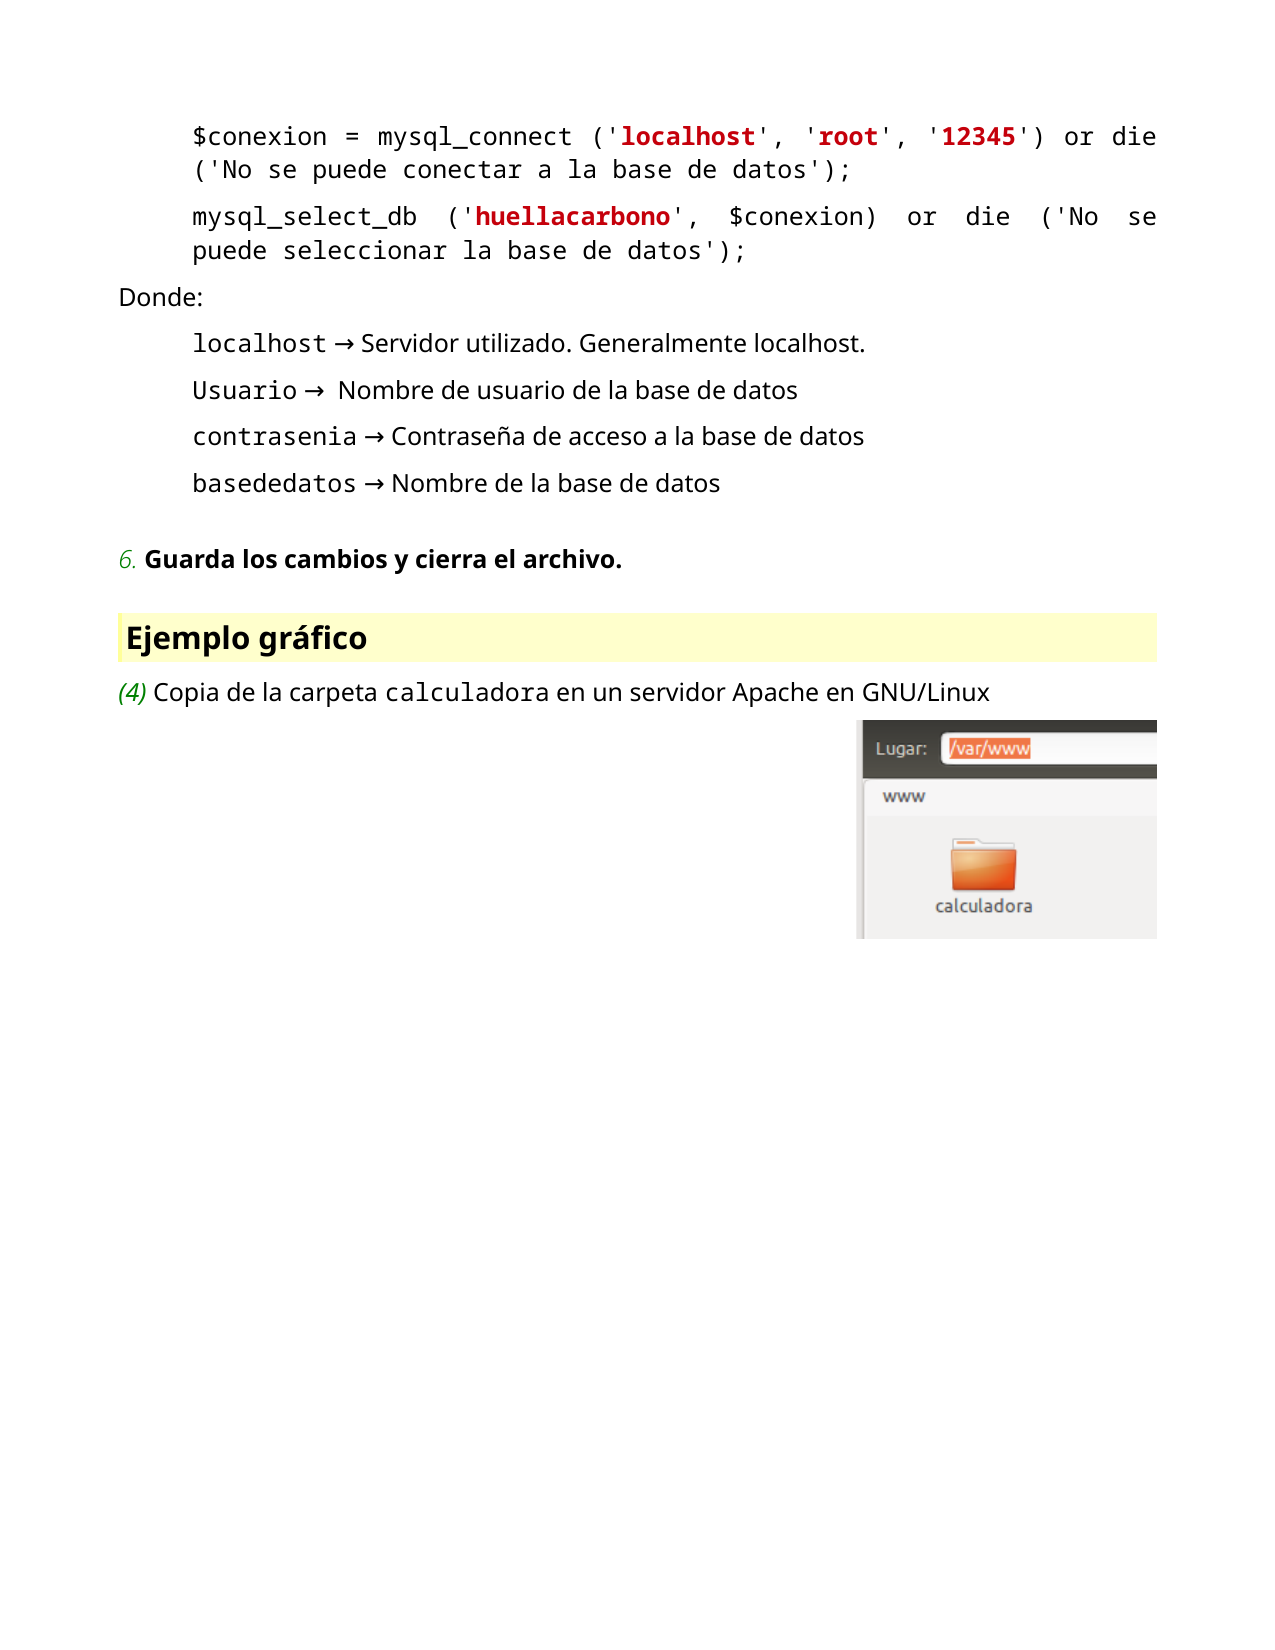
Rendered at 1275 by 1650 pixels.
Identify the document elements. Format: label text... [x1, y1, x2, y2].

subtitle 6. Guarda los cambios y cierra el archivo. [118, 542, 1157, 576]
text Usuario → Nombre de usuario de la base de datos [192, 372, 1157, 407]
text mysql_select_db ('huellacarbono', $conexion) or die ('No se puede seleccionar la base de datos'); [192, 199, 1157, 267]
text Donde: [118, 279, 1157, 313]
text contrasenia → Contraseña de acceso a la base de datos [192, 419, 1157, 453]
subtitle Ejemplo gráfico [122, 613, 1157, 662]
subtitle (4) Copia de la carpeta calculadora en un servidor Apache en GNU/Linux [118, 674, 1157, 708]
picture [856, 720, 1157, 939]
text $conexion = mysql_connect ('localhost', 'root', '12345') or die ('No se puede conectar a la base de datos'); [192, 118, 1157, 186]
text localhost → Servidor utilizado. Generalmente localhost. [192, 326, 1157, 360]
text basededatos → Nombre de la base de datos [192, 466, 1157, 500]
